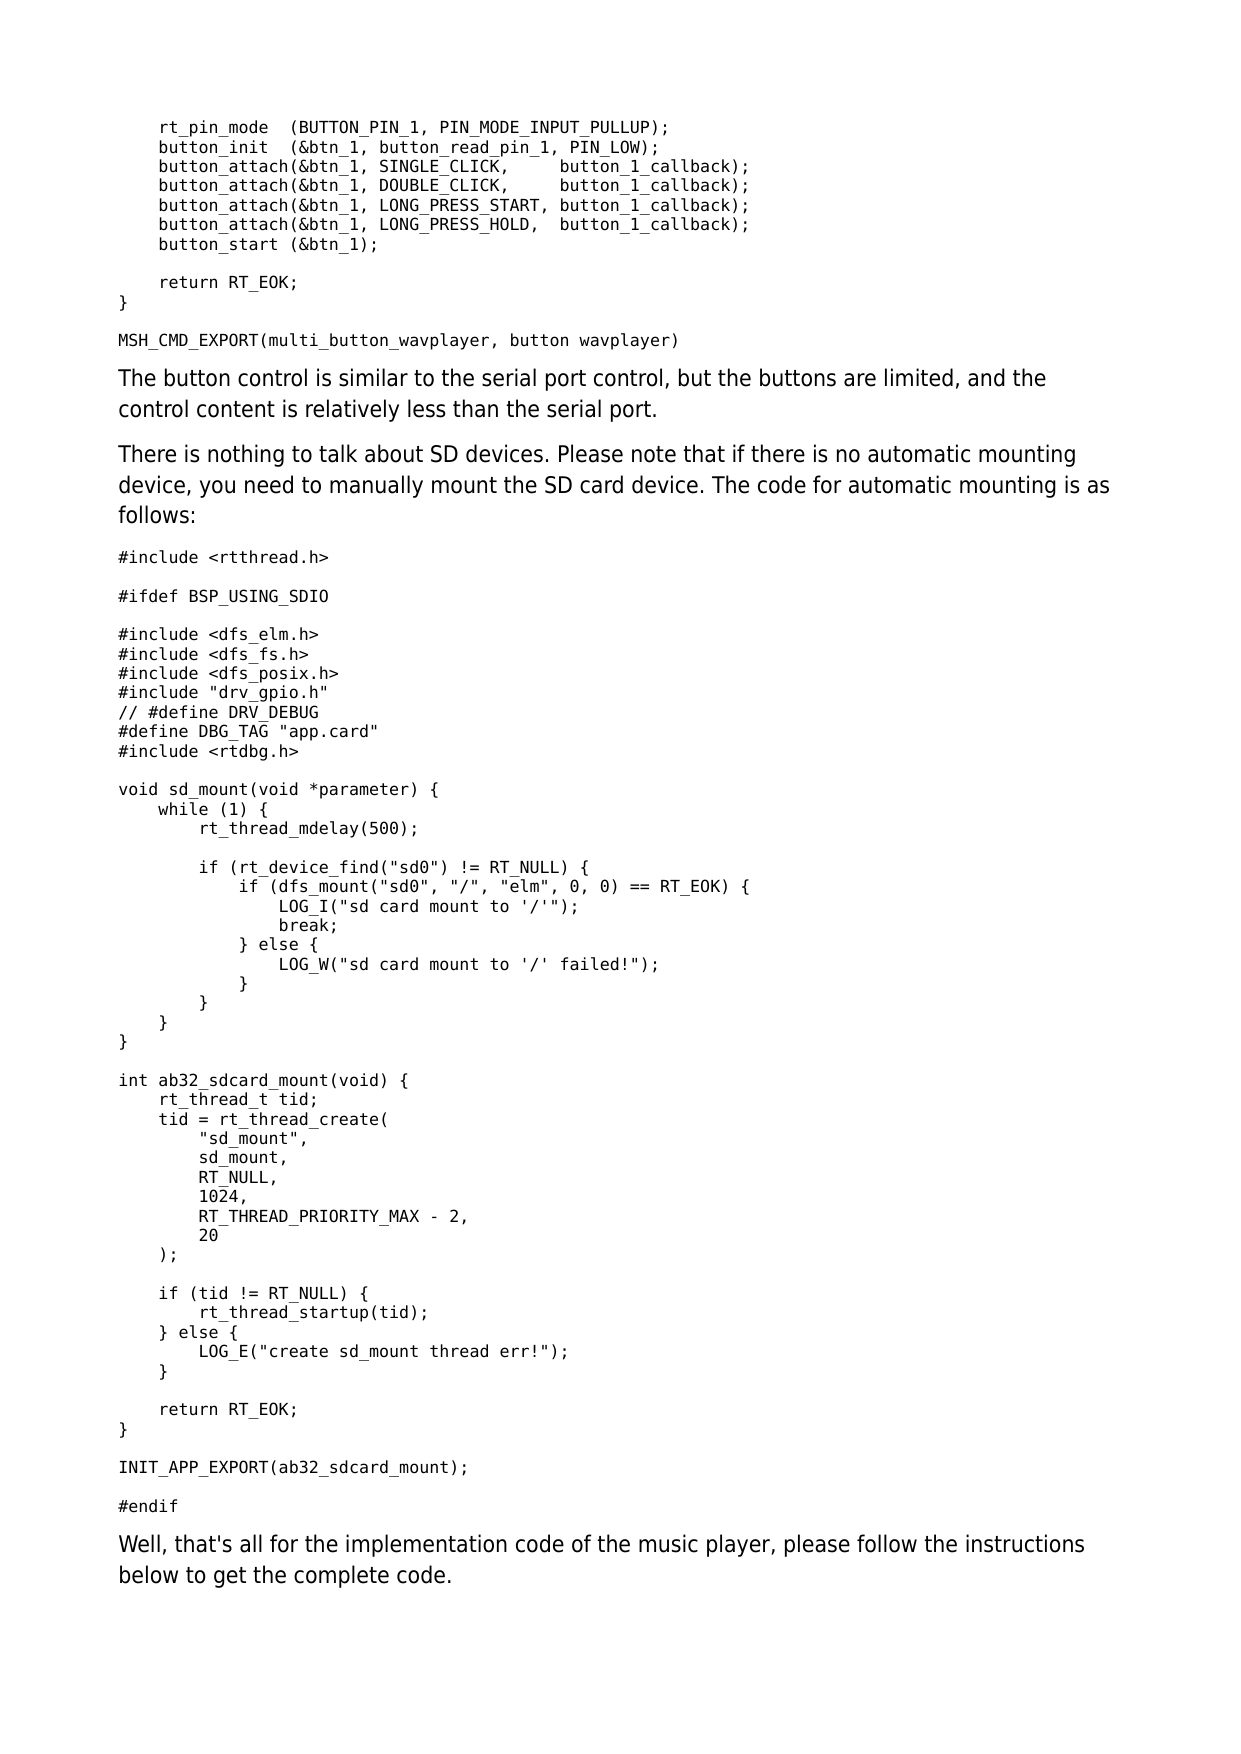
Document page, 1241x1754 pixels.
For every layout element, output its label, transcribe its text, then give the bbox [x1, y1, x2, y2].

text } else { [118, 1323, 1122, 1342]
text rt_thread_mdelay(500); [118, 819, 1122, 838]
text } [118, 1419, 1122, 1439]
text } [118, 993, 1122, 1013]
text button_start (&btn_1); [118, 234, 1122, 254]
text } [118, 974, 1122, 993]
text RT_NULL, [118, 1168, 1122, 1187]
text ); [118, 1245, 1122, 1264]
text while (1) { [118, 799, 1122, 819]
text tid = rt_thread_create( [118, 1109, 1122, 1129]
text There is nothing to talk about SD devices. Please note that if there is no automatic mounting device, you need to manually mount the SD card device. The code for automatic mounting is as follows: [118, 441, 1122, 529]
text return RT_EOK; [118, 1400, 1122, 1419]
text #ifdef BSP_USING_SDIO [118, 586, 1122, 606]
text int ab32_sdcard_mount(void) { [118, 1071, 1122, 1090]
text LOG_I("sd card mount to '/'"); [118, 896, 1122, 916]
text return RT_EOK; [118, 273, 1122, 292]
text } [118, 1013, 1122, 1032]
text #include "drv_gpio.h" [118, 683, 1122, 703]
text if (tid != RT_NULL) { [118, 1284, 1122, 1303]
text } [118, 1032, 1122, 1051]
text INIT_APP_EXPORT(ab32_sdcard_mount); [118, 1458, 1122, 1478]
text if (dfs_mount("sd0", "/", "elm", 0, 0) == RT_EOK) { [118, 877, 1122, 896]
text #endif [118, 1497, 1122, 1516]
text Well, that's all for the implementation code of the music player, please follow the instructions below to get the complete code. [118, 1531, 1122, 1588]
text rt_thread_t tid; [118, 1090, 1122, 1109]
text button_attach(&btn_1, LONG_PRESS_START, button_1_callback); [118, 196, 1122, 215]
text #define DBG_TAG "app.card" [118, 722, 1122, 741]
text rt_pin_mode (BUTTON_PIN_1, PIN_MODE_INPUT_PULLUP); [118, 118, 1122, 137]
text } else { [118, 935, 1122, 954]
text } [118, 1361, 1122, 1381]
text The button control is similar to the serial port control, but the buttons are limited, and the control content is relatively less than the serial port. [118, 365, 1122, 423]
text LOG_W("sd card mount to '/' failed!"); [118, 954, 1122, 974]
text button_attach(&btn_1, LONG_PRESS_HOLD, button_1_callback); [118, 215, 1122, 234]
text "sd_mount", [118, 1129, 1122, 1148]
text 1024, [118, 1187, 1122, 1206]
text sd_mount, [118, 1148, 1122, 1168]
text } [118, 292, 1122, 312]
text #include <rtthread.h> [118, 548, 1122, 567]
text rt_thread_startup(tid); [118, 1303, 1122, 1323]
text break; [118, 916, 1122, 935]
text #include <dfs_fs.h> [118, 644, 1122, 664]
text RT_THREAD_PRIORITY_MAX - 2, [118, 1206, 1122, 1226]
text 20 [118, 1226, 1122, 1245]
text button_attach(&btn_1, SINGLE_CLICK, button_1_callback); [118, 157, 1122, 176]
text MSH_CMD_EXPORT(multi_button_wavplayer, button wavplayer) [118, 331, 1122, 351]
text #include <rtdbg.h> [118, 741, 1122, 761]
text // #define DRV_DEBUG [118, 703, 1122, 722]
text button_init (&btn_1, button_read_pin_1, PIN_LOW); [118, 137, 1122, 157]
text #include <dfs_posix.h> [118, 664, 1122, 683]
text LOG_E("create sd_mount thread err!"); [118, 1342, 1122, 1361]
text button_attach(&btn_1, DOUBLE_CLICK, button_1_callback); [118, 176, 1122, 196]
text void sd_mount(void *parameter) { [118, 780, 1122, 799]
text #include <dfs_elm.h> [118, 625, 1122, 644]
text if (rt_device_find("sd0") != RT_NULL) { [118, 858, 1122, 877]
